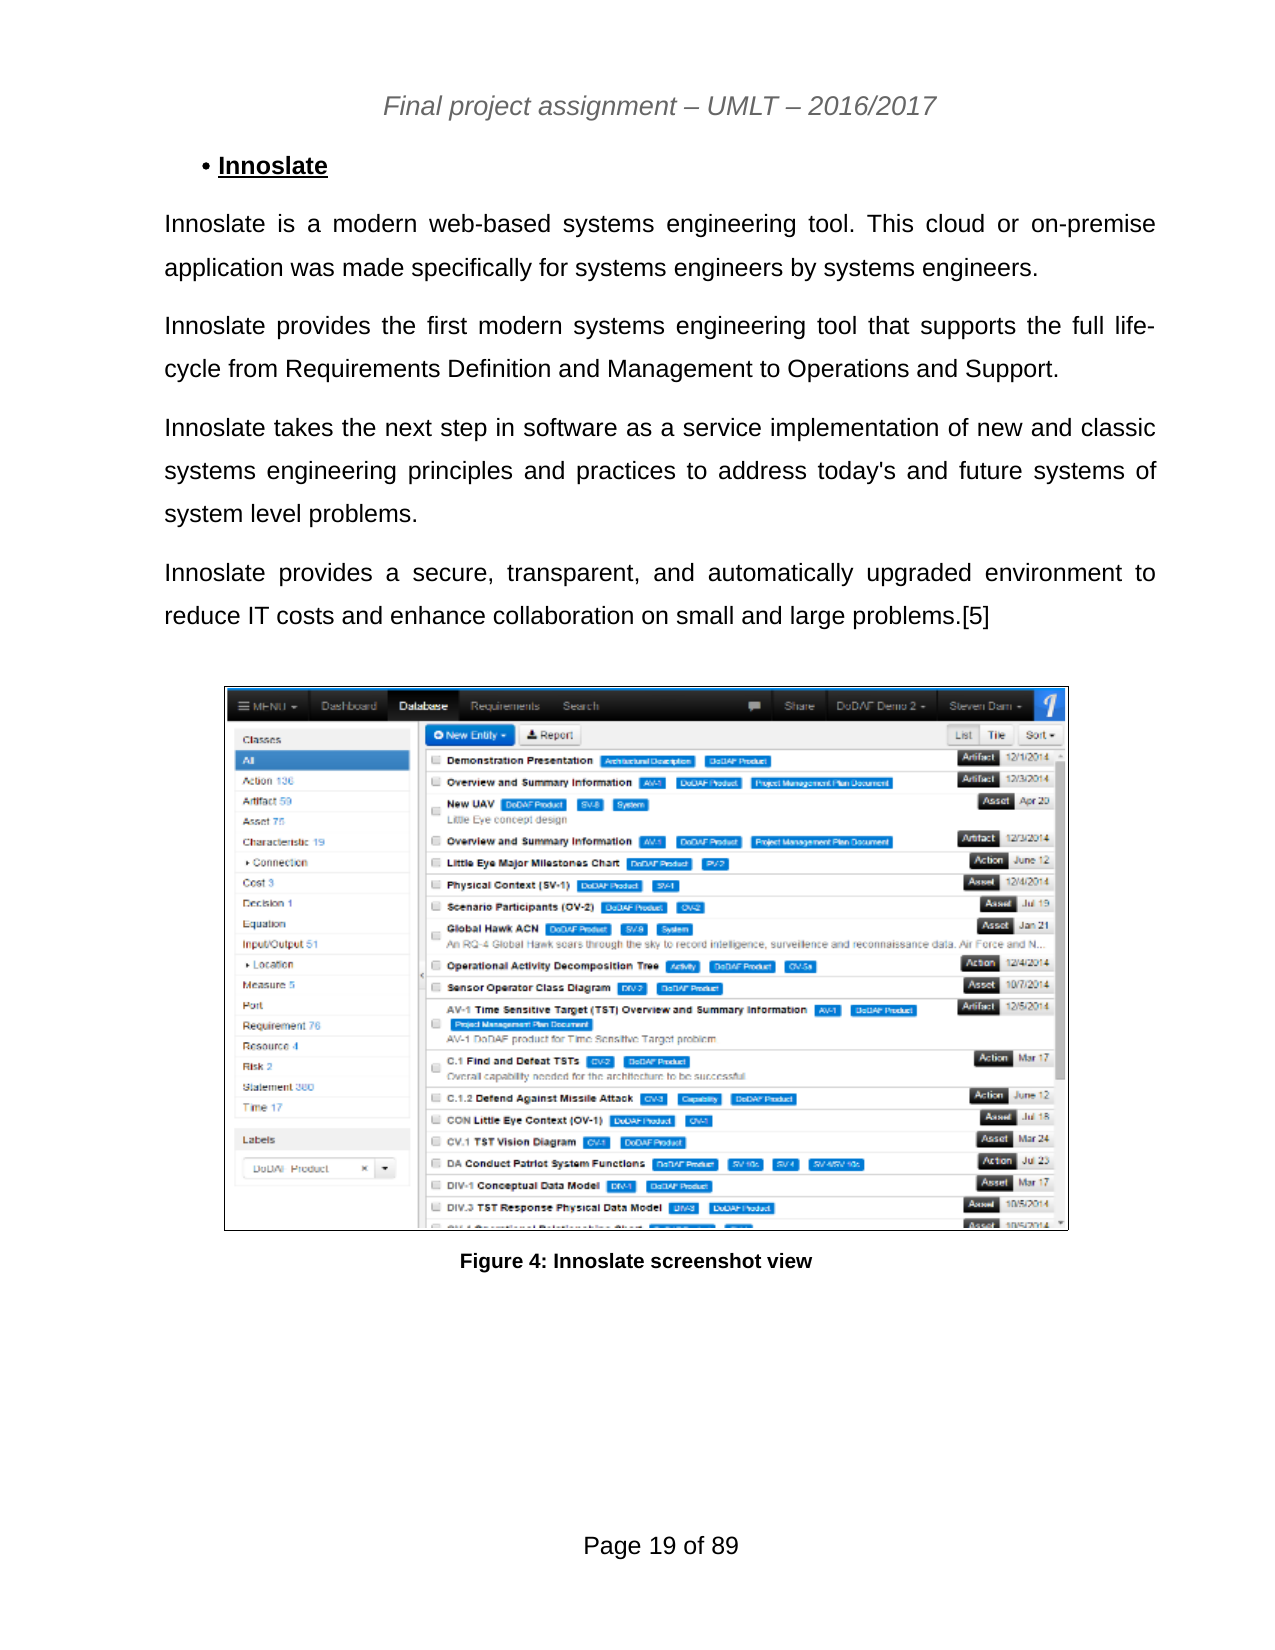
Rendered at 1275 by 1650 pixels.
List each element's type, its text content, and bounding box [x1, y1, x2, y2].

text Figure 4: Innoslate screenshot view [164, 659, 1158, 1273]
text Innoslate provides the first modern systems engineering tool that supports the full life-cycle from Requirements Definition and Management to Operations and Support. [164, 311, 1158, 383]
text Innoslate provides a secure, transparent, and automatically upgraded environment to reduce IT costs and enhance collaboration on small and large problems.[5] [164, 558, 1158, 629]
picture [227, 688, 1066, 1228]
list Innoslate [202, 151, 1158, 180]
text Innoslate is a modern web-based systems engineering tool. This cloud or on-premise application was made specifically for systems engineers by systems engineers. [164, 209, 1158, 281]
text Innoslate takes the next step in software as a service implementation of new and classic systems engineering principles and practices to address today's and future systems of system level problems. [164, 413, 1158, 528]
